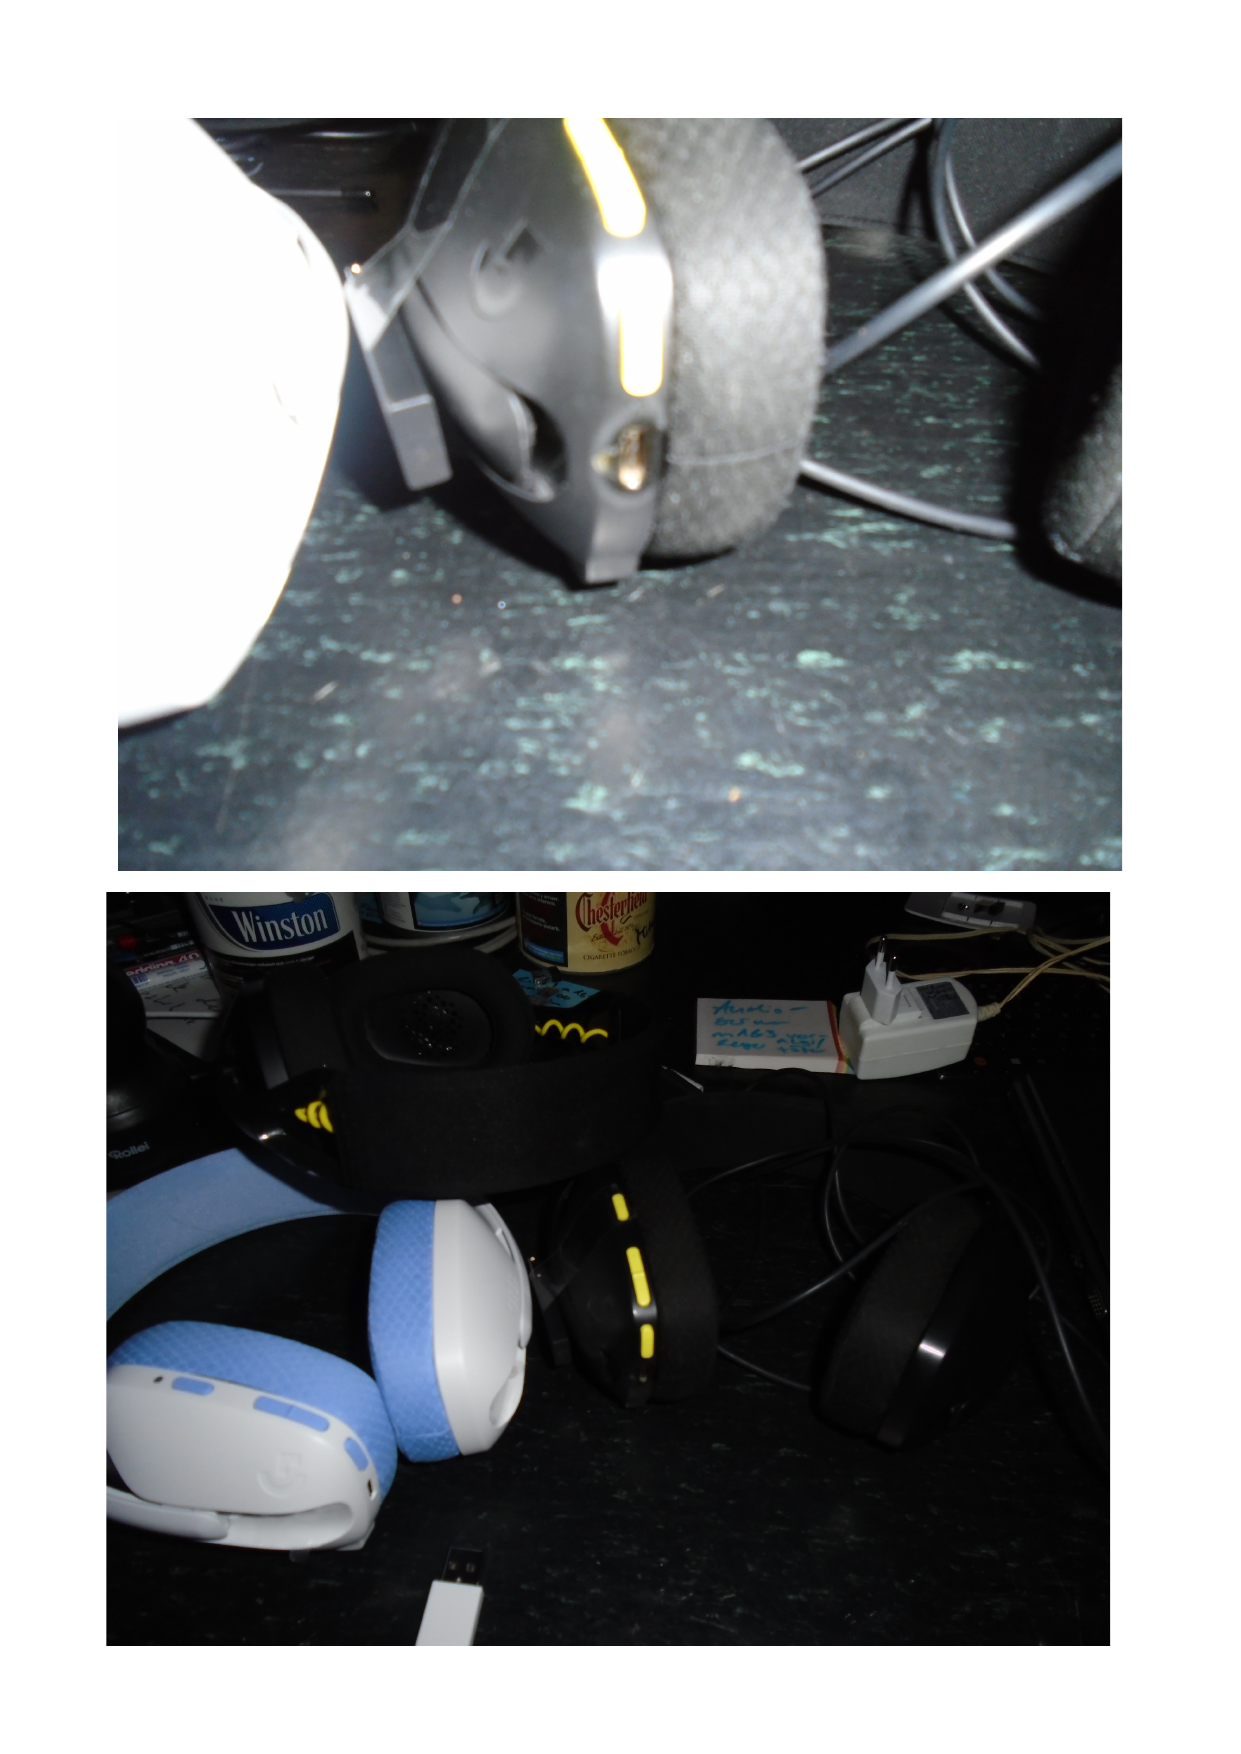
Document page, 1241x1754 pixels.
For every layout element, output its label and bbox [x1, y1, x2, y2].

picture [106, 892, 1110, 1646]
picture [118, 118, 1123, 871]
